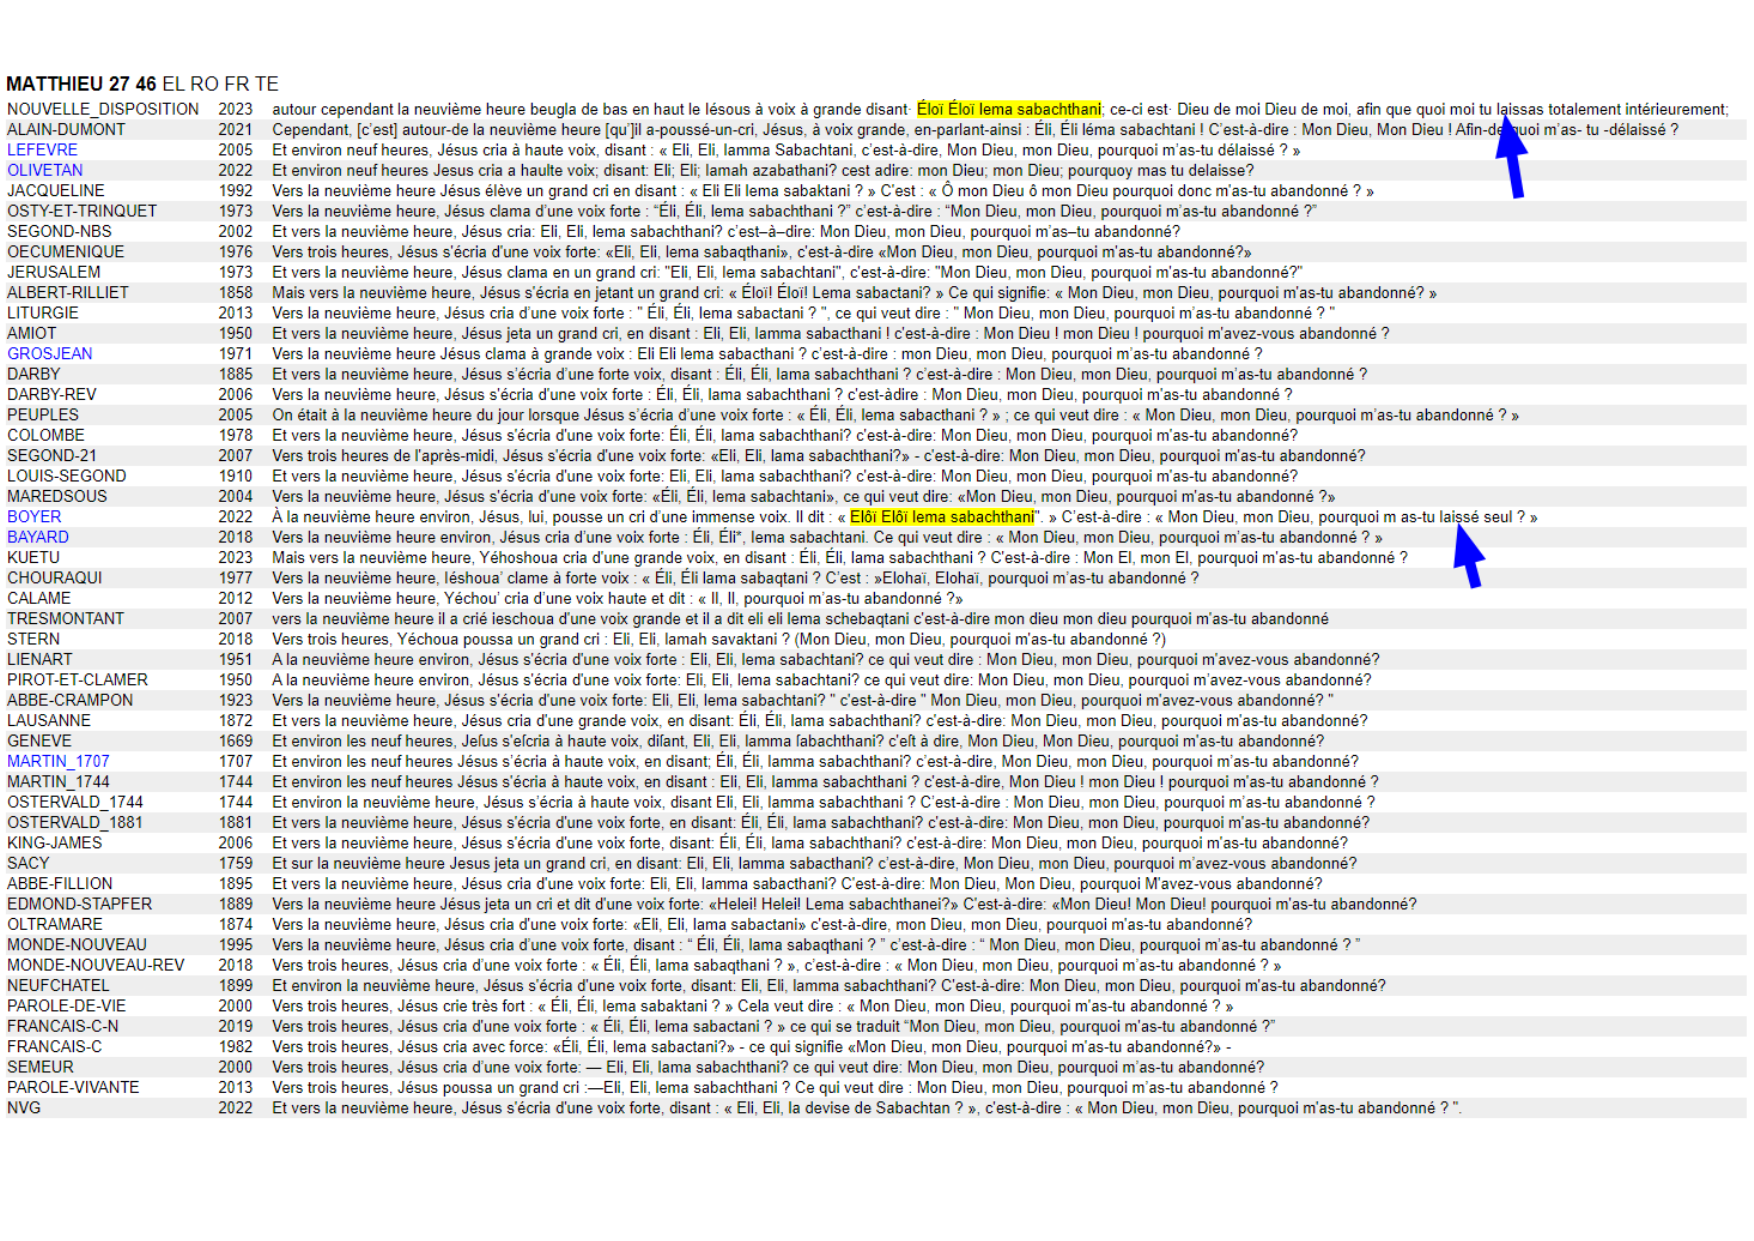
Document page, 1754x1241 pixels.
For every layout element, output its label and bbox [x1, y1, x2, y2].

picture [0, 74, 1754, 1129]
